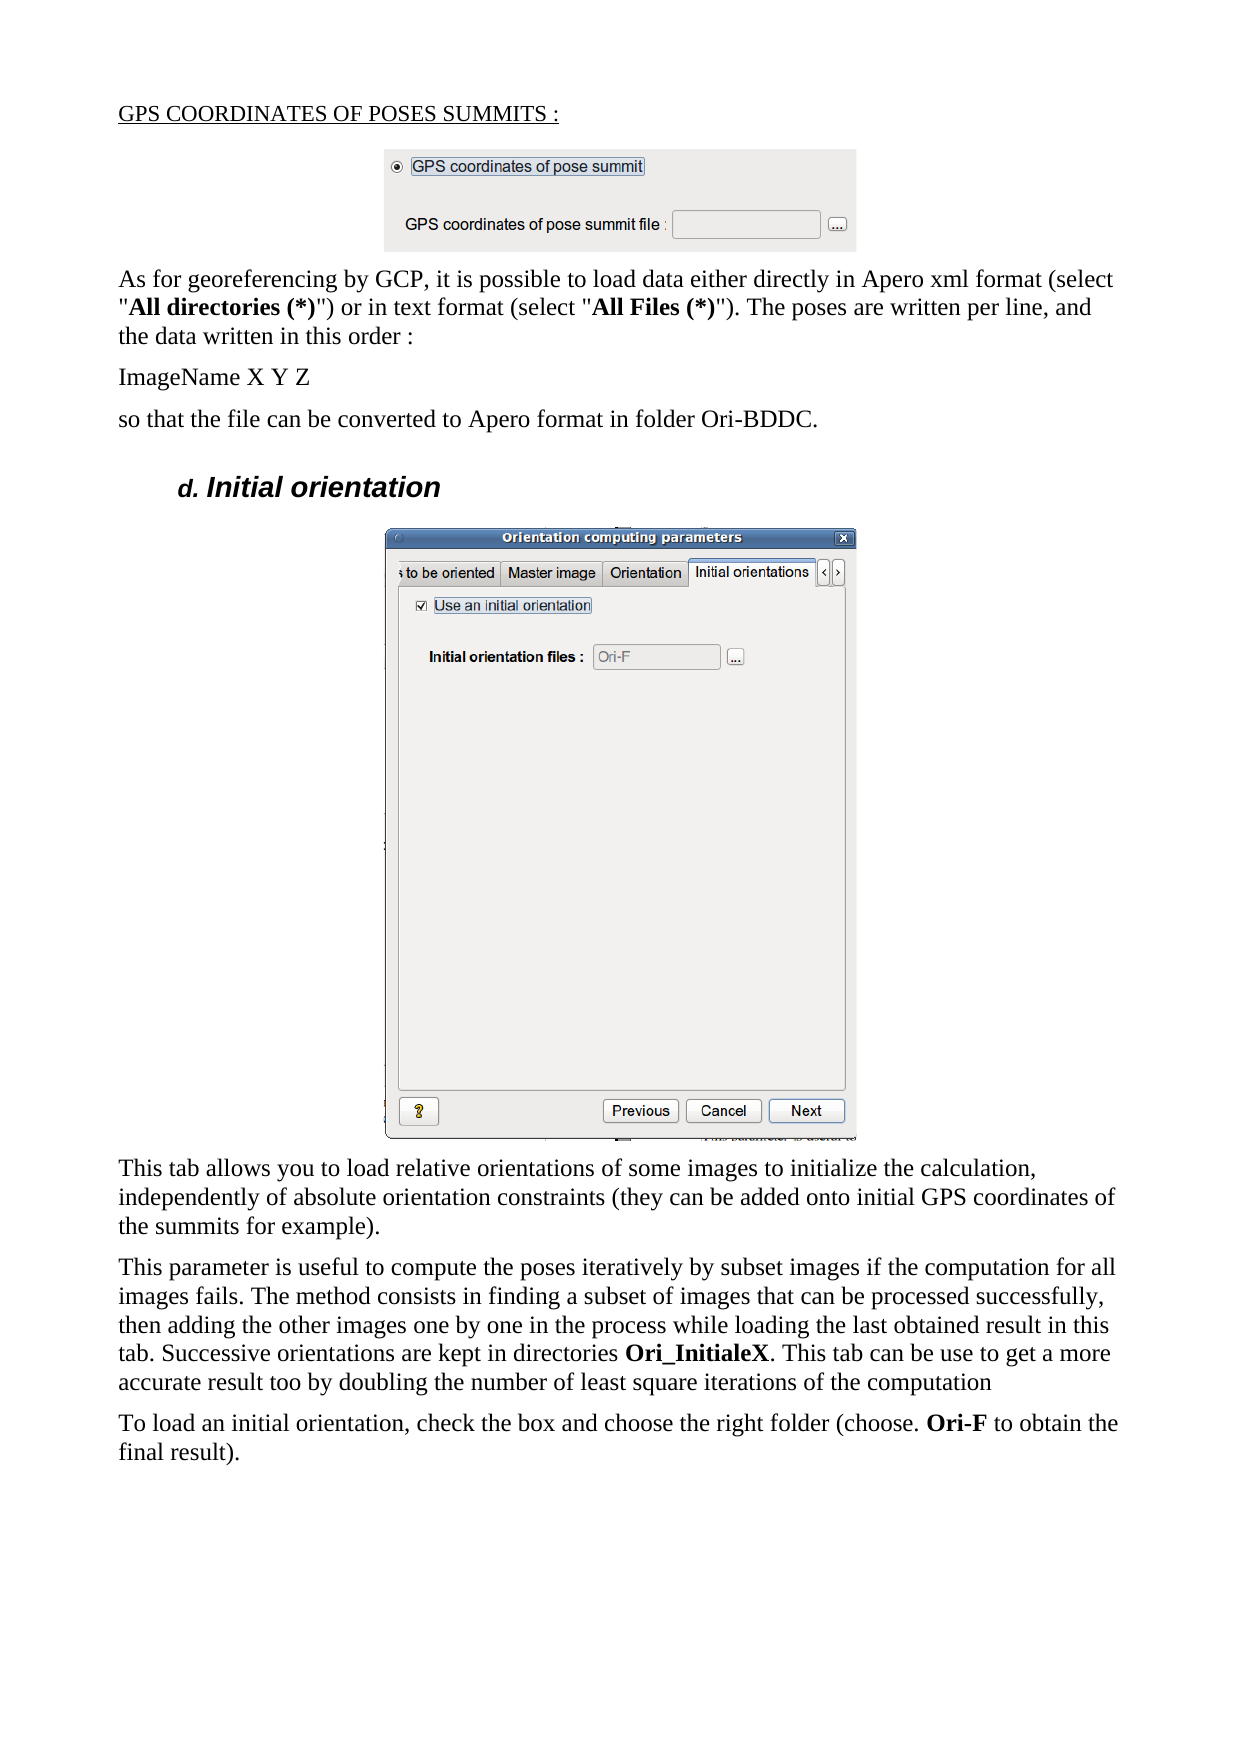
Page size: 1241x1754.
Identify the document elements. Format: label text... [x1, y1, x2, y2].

picture [383, 527, 857, 1141]
subtitle d. Initial orientation [116, 470, 1122, 503]
picture [383, 149, 857, 252]
text As for georeferencing by GCP, it is possible to load data either directly in Apero xml format (select "All directories (*)") or in text format (select "All Files (*)"). The poses are written per line, and the data written in this order : [118, 264, 1122, 350]
text To load an initial orientation, check the box and choose the right folder (choose. Ori-F to obtain the final result). [118, 1408, 1122, 1466]
text This parameter is useful to compute the poses iteratively by subset images if the computation for all images fails. The method consists in finding a subset of images that can be processed successfully, then adding the other images one by one in the process while loading the last obtained result in this tab. Successive orientations are kept in directories Ori_InitialeX. This tab can be use to get a more accurate result too by doubling the number of least square iterations of the computation [118, 1252, 1122, 1396]
text This tab allows you to load relative orientations of some images to initialize the calculation, independently of absolute orientation constraints (they can be added onto initial GPS coordinates of the summits for example). [118, 1153, 1122, 1240]
subtitle Gps coordinates of poses summits : [118, 99, 1122, 126]
text so that the file can be converted to Apero format in folder Ori-BDDC. [118, 404, 1122, 432]
text ImageName X Y Z [118, 362, 1122, 391]
